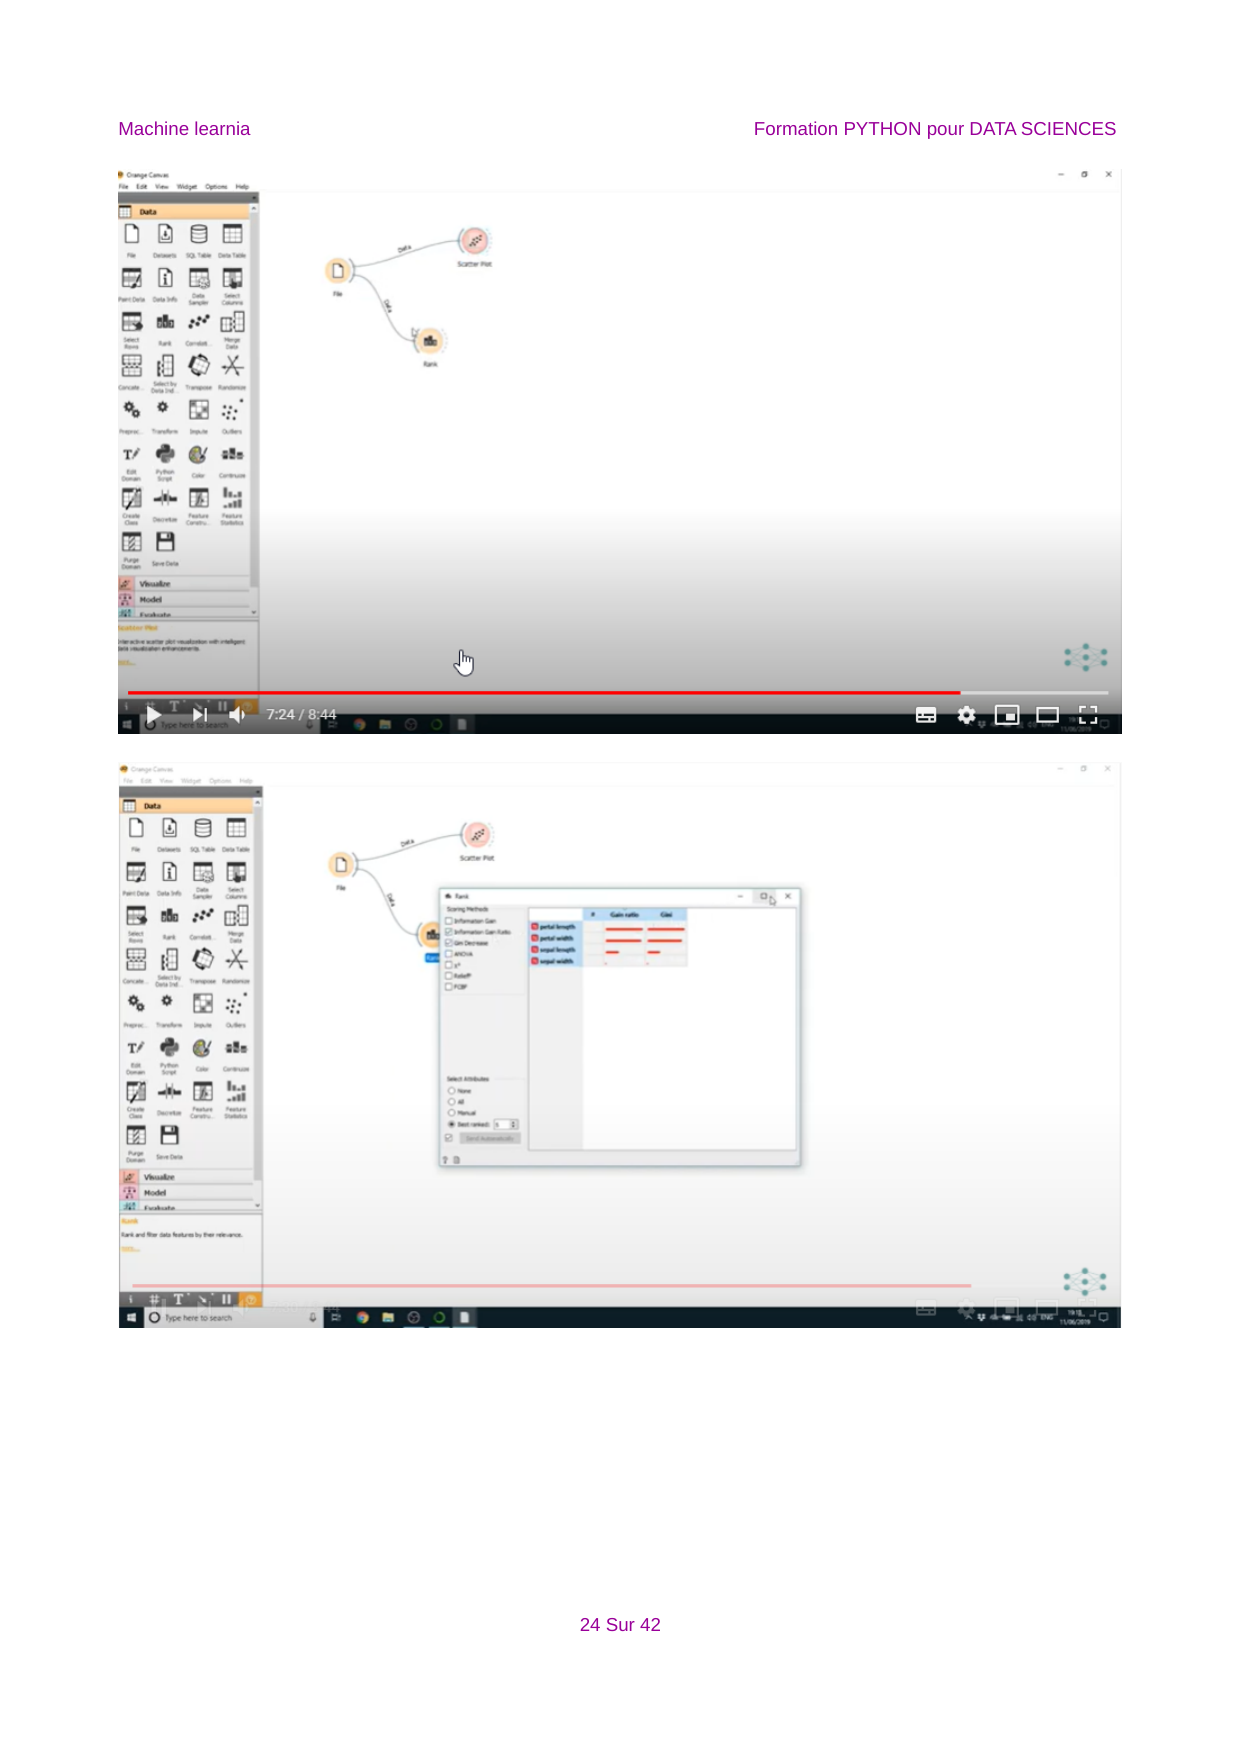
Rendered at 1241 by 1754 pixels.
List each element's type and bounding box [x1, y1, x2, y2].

picture [118, 169, 1122, 734]
picture [118, 762, 1122, 1328]
